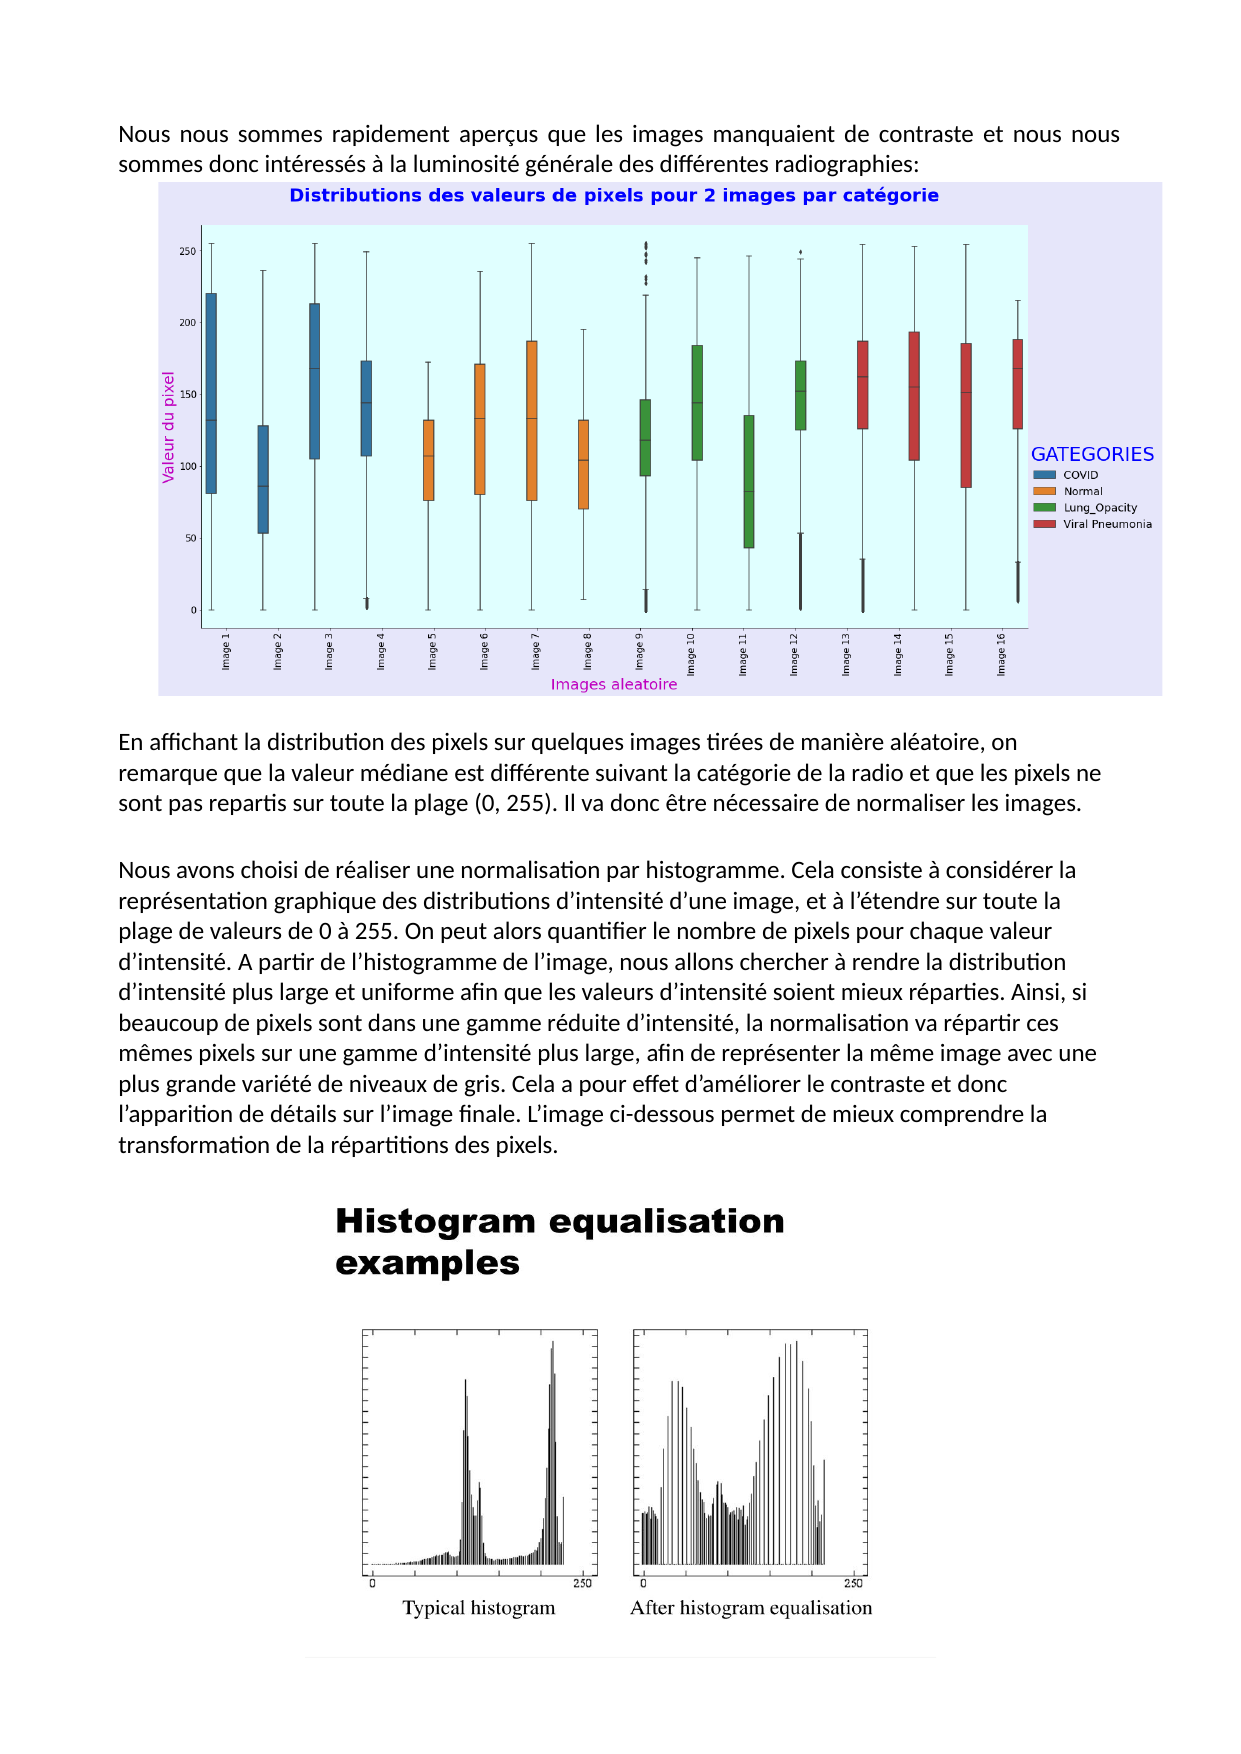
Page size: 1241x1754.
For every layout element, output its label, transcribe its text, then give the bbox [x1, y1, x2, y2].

text Nous avons choisi de réaliser une normalisation par histogramme. Cela consiste à considérer la représentation graphique des distributions d’intensité d’une image, et à l’étendre sur toute la plage de valeurs de 0 à 255. On peut alors quantifier le nombre de pixels pour chaque valeur d’intensité. A partir de l’histogramme de l’image, nous allons chercher à rendre la distribution d’intensité plus large et uniforme afin que les valeurs d’intensité soient mieux réparties. Ainsi, si beaucoup de pixels sont dans une gamme réduite d’intensité, la normalisation va répartir ces mêmes pixels sur une gamme d’intensité plus large, afin de représenter la même image avec une plus grande variété de niveaux de gris. Cela a pour effet d’améliorer le contraste et donc l’apparition de détails sur l’image finale. L’image ci-dessous permet de mieux comprendre la transformation de la répartitions des pixels. [118, 854, 1122, 1160]
picture [158, 182, 1163, 696]
text En affichant la distribution des pixels sur quelques images tirées de manière aléatoire, on remarque que la valeur médiane est différente suivant la catégorie de la radio et que les pixels ne sont pas repartis sur toute la plage (0, 255). Il va donc être nécessaire de normaliser les images. [118, 726, 1122, 818]
picture [300, 1193, 937, 1658]
text Nous nous sommes rapidement aperçus que les images manquaient de contraste et nous nous sommes donc intéressés à la luminosité générale des différentes radiographies: [118, 118, 1122, 179]
